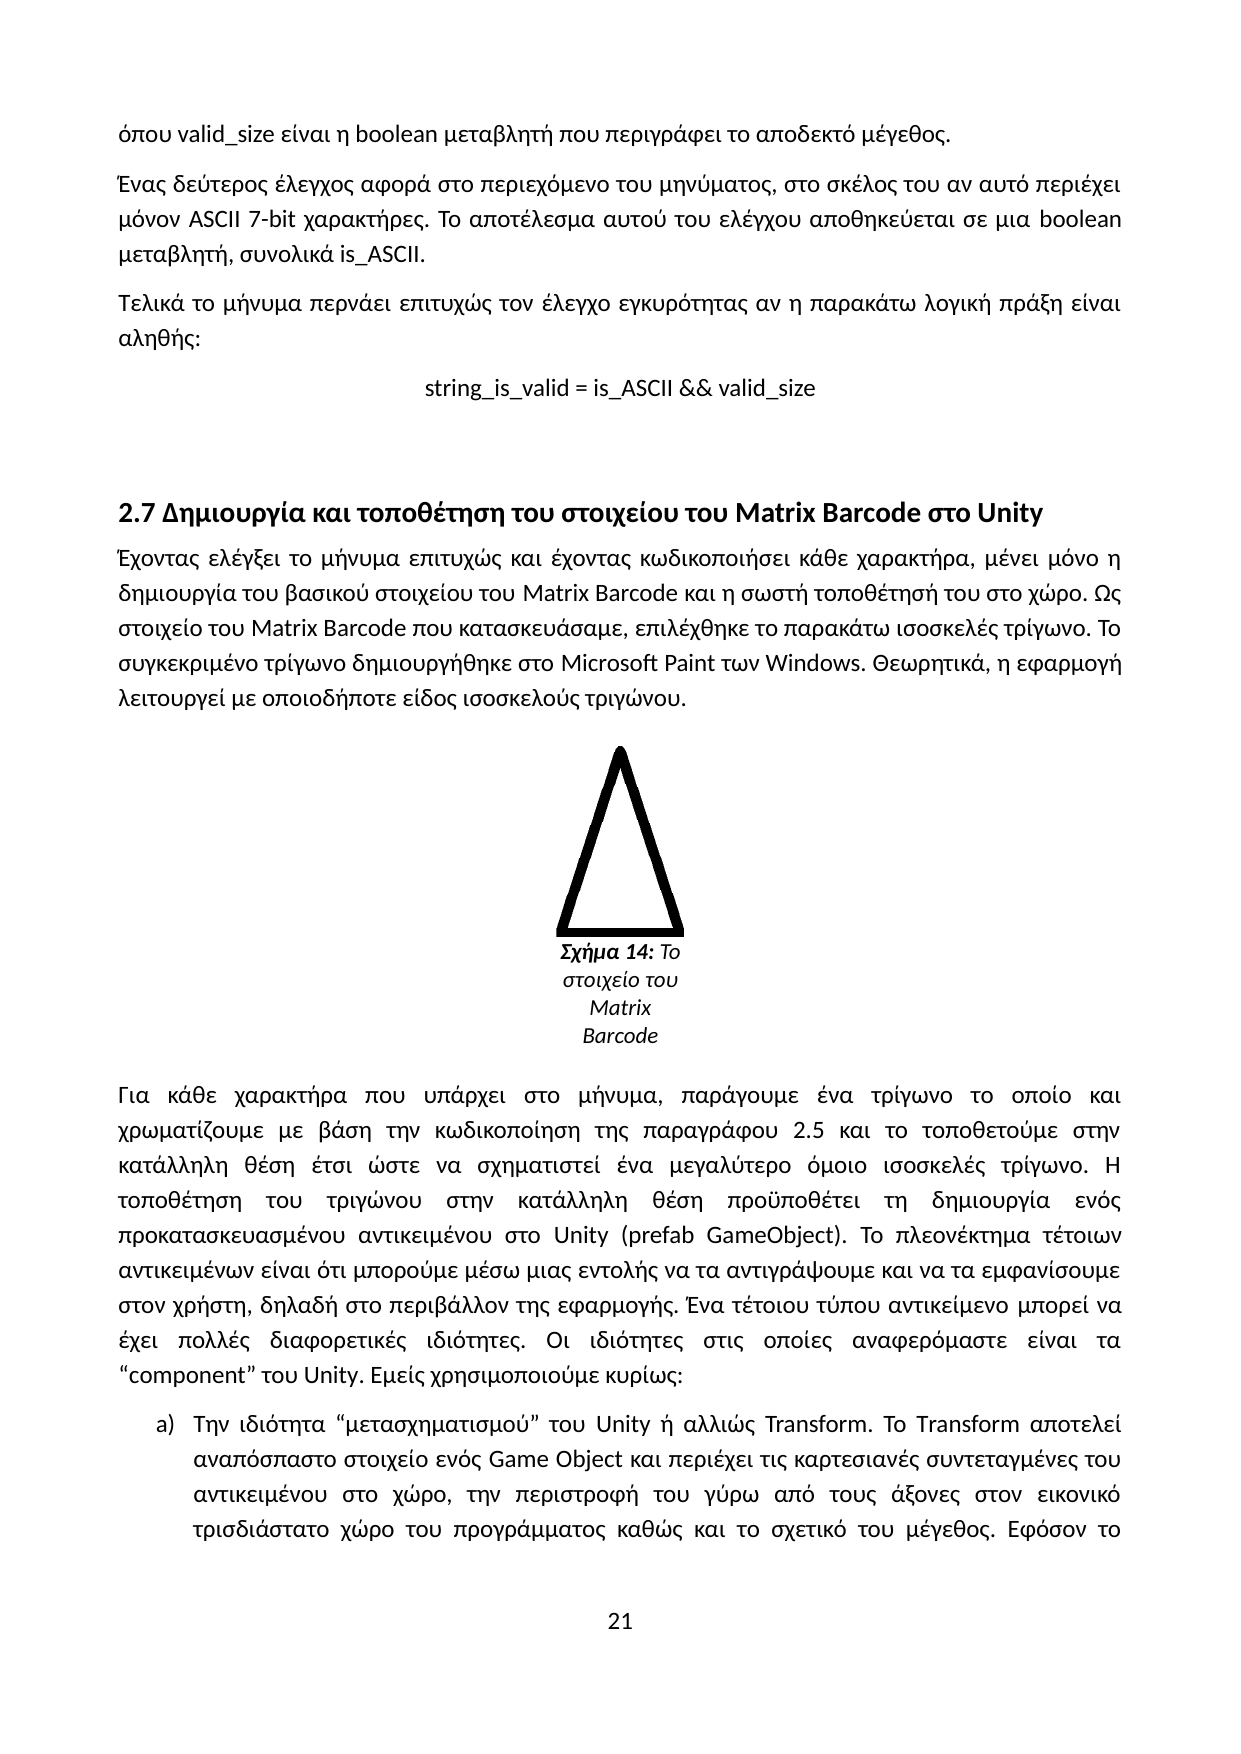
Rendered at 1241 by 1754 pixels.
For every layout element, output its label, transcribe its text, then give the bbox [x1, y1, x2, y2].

text όπου valid_size είναι η boolean μεταβλητή που περιγράφει το αποδεκτό μέγεθος. [118, 118, 1122, 149]
list Την ιδιότητα “μετασχηματισμού” του Unity ή αλλιώς Transform. Το Transform αποτελεί αναπόσπαστο στοιχείο ενός Game Object και περιέχει τις καρτεσιανές συντεταγμένες του αντικειμένου στο χώρο, την περιστροφή του γύρω από τους άξονες στον εικονικό τρισδιάστατο χώρο του προγράμματος καθώς και το σχετικό του μέγεθος. Εφόσον το [156, 1408, 1122, 1544]
text Ένας δεύτερος έλεγχος αφορά στο περιεχόμενο του μηνύματος, στο σκέλος του αν αυτό περιέχει μόνον ASCII 7-bit χαρακτήρες. Το αποτέλεσμα αυτού του ελέγχου αποθηκεύεται σε μια boolean μεταβλητή, συνολικά is_ASCII. [118, 168, 1122, 268]
picture [556, 746, 684, 937]
subtitle 2.7 Δημιουργία και τοποθέτηση του στοιχείου του Matrix Barcode στο Unity [118, 494, 1122, 530]
text Τελικά το μήνυμα περνάει επιτυχώς τον έλεγχο εγκυρότητας αν η παρακάτω λογική πράξη είναι αληθής: [118, 287, 1122, 353]
text Για κάθε χαρακτήρα που υπάρχει στο μήνυμα, παράγουμε ένα τρίγωνο το οποίο και χρωματίζουμε με βάση την κωδικοποίηση της παραγράφου 2.5 και το τοποθετούμε στην κατάλληλη θέση έτσι ώστε να σχηματιστεί ένα μεγαλύτερο όμοιο ισοσκελές τρίγωνο. Η τοποθέτηση του τριγώνου στην κατάλληλη θέση προϋποθέτει τη δημιουργία ενός προκατασκευασμένου αντικειμένου στο Unity (prefab GameObject). Το πλεονέκτημα τέτοιων αντικειμένων είναι ότι μπορούμε μέσω μιας εντολής να τα αντιγράψουμε και να τα εμφανίσουμε στον χρήστη, δηλαδή στο περιβάλλον της εφαρμογής. Ένα τέτοιου τύπου αντικείμενο μπορεί να έχει πολλές διαφορετικές ιδιότητες. Οι ιδιότητες στις οποίες αναφερόμαστε είναι τα “component” του Unity. Εμείς χρησιμοποιούμε κυρίως: [118, 1079, 1122, 1389]
text Σχήμα 14: Το στοιχείο του Matrix Barcode [556, 937, 684, 1049]
text string_is_valid = is_ASCII && valid_size [118, 372, 1122, 402]
text Έχοντας ελέγξει το μήνυμα επιτυχώς και έχοντας κωδικοποιήσει κάθε χαρακτήρα, μένει μόνο η δημιουργία του βασικού στοιχείου του Matrix Barcode και η σωστή τοποθέτησή του στο χώρο. Ως στοιχείο του Matrix Barcode που κατασκευάσαμε, επιλέχθηκε το παρακάτω ισοσκελές τρίγωνο. Το συγκεκριμένο τρίγωνο δημιουργήθηκε στο Microsoft Paint των Windows. Θεωρητικά, η εφαρμογή λειτουργεί με οποιοδήποτε είδος ισοσκελούς τριγώνου. [118, 542, 1122, 713]
